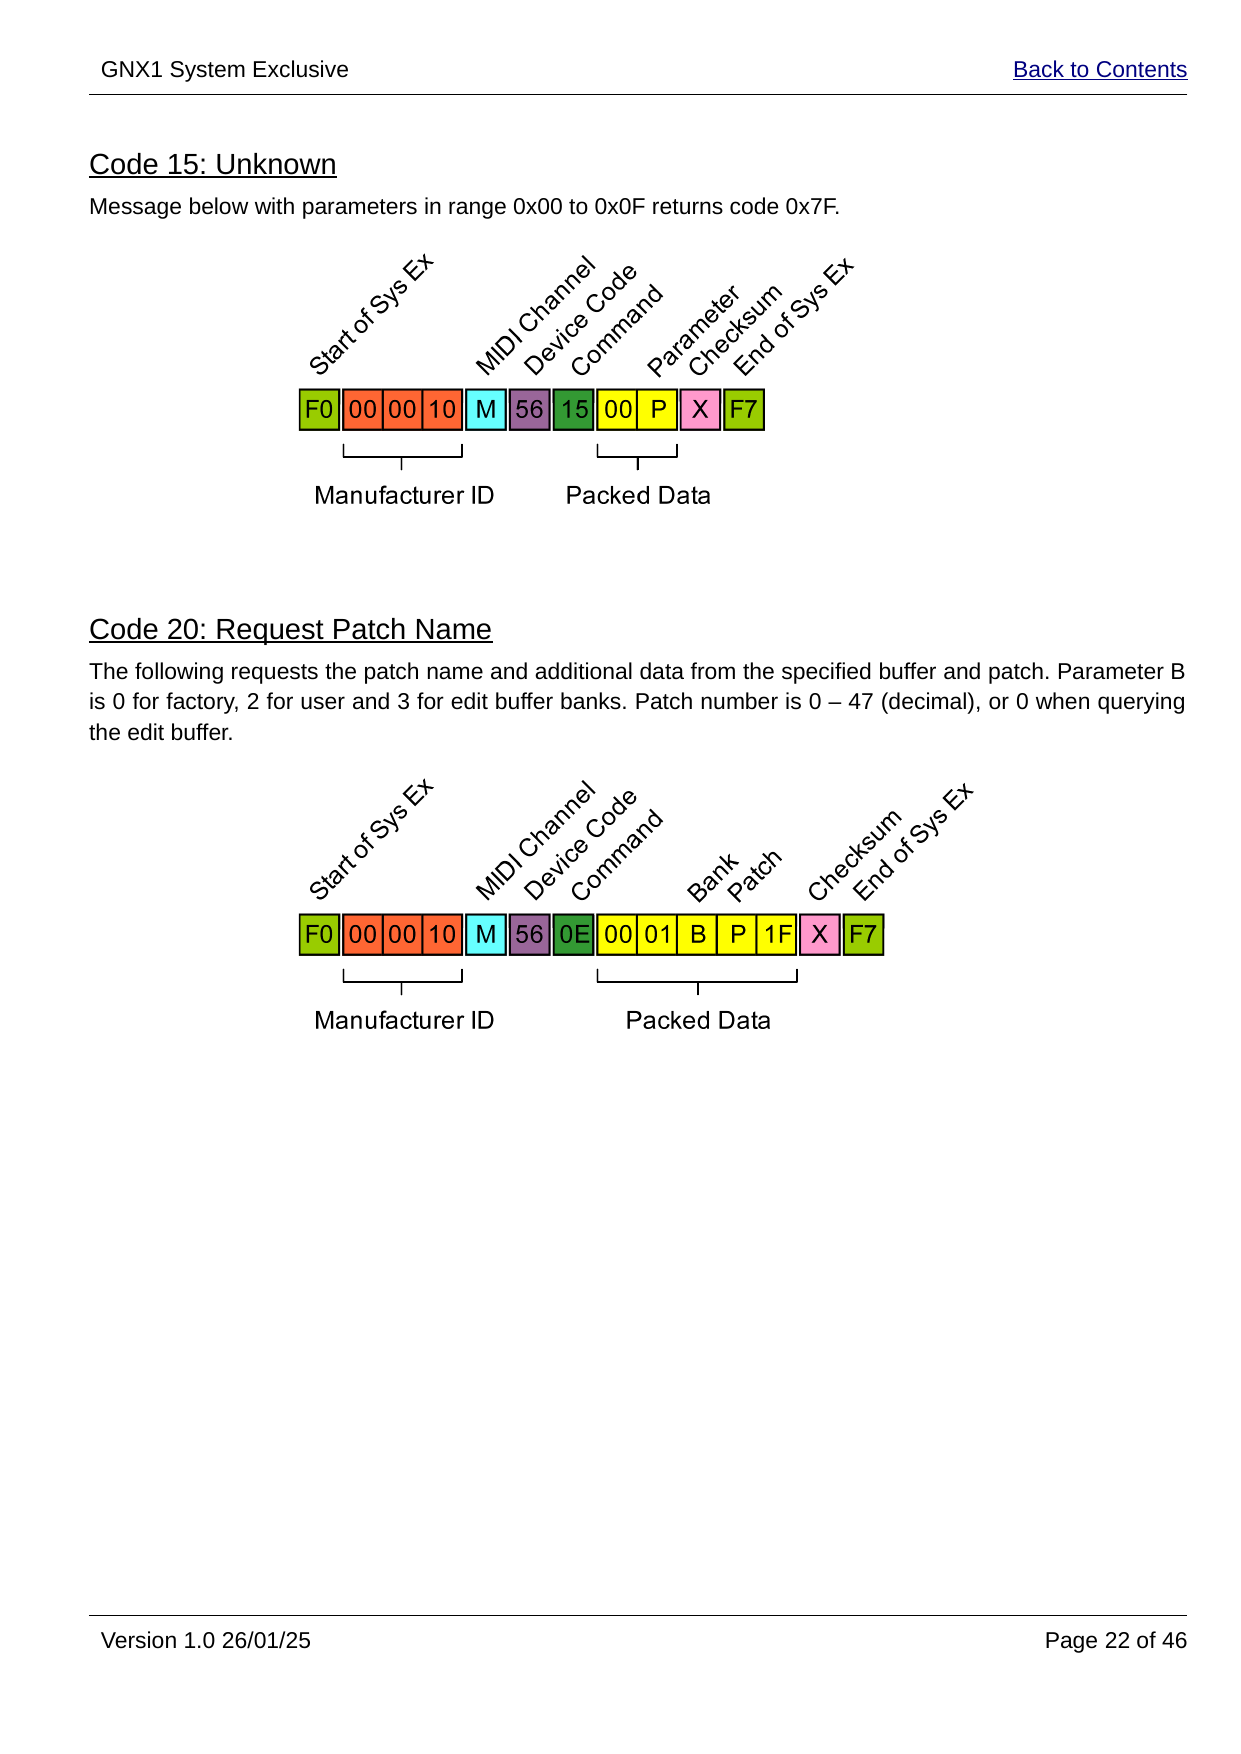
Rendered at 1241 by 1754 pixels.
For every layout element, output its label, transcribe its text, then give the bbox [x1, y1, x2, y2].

subtitle Code 15: Unknown [89, 147, 1187, 181]
picture [298, 778, 978, 1035]
text Message below with parameters in range 0x00 to 0x0F returns code 0x7F. [89, 193, 1187, 219]
subtitle Code 20: Request Patch Name [89, 612, 1187, 646]
picture [298, 252, 978, 510]
text The following requests the patch name and additional data from the specified buffer and patch. Parameter B is 0 for factory, 2 for user and 3 for edit buffer banks. Patch number is 0 – 47 (decimal), or 0 when querying the edit buffer. [89, 658, 1187, 745]
